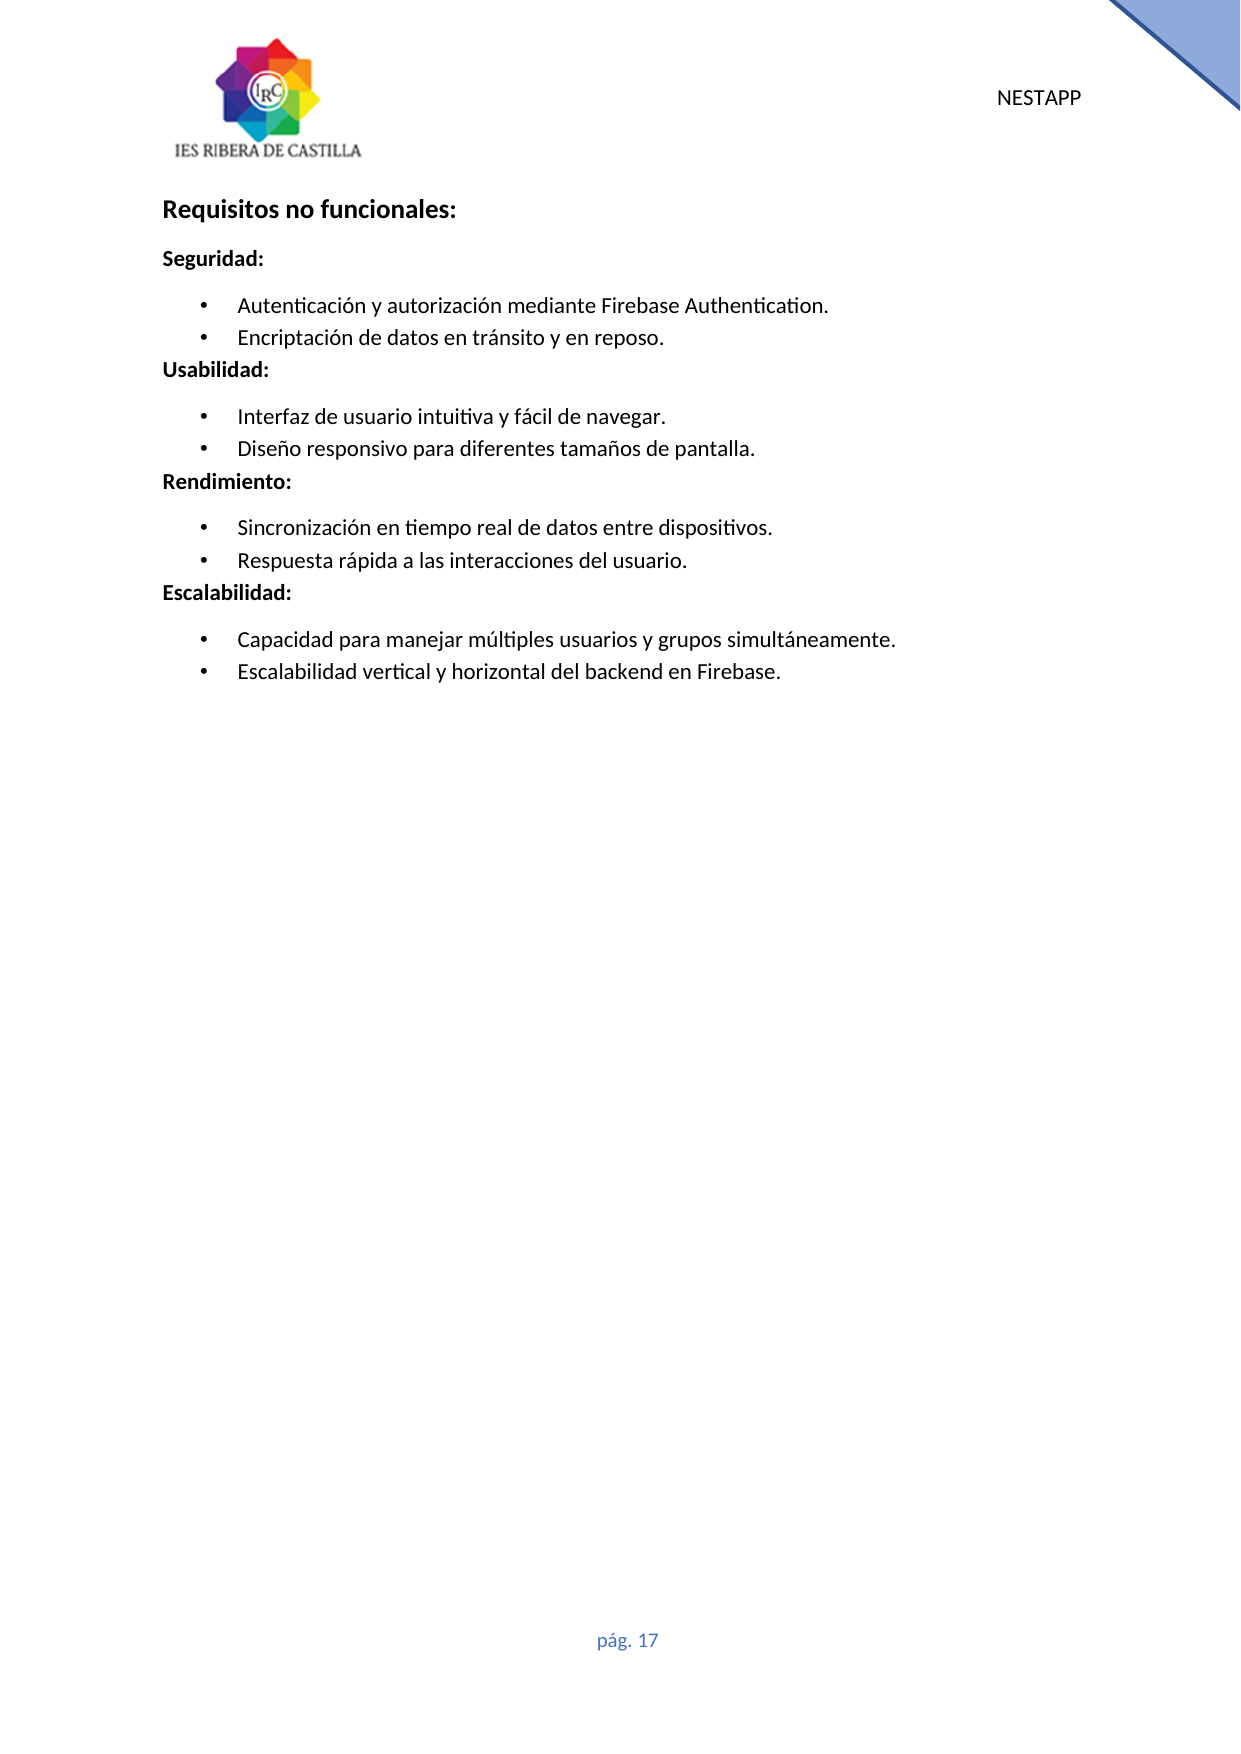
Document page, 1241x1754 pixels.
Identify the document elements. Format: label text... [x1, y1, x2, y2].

text Usabilidad: [162, 356, 1093, 384]
list Sincronización en tiempo real de datos entre dispositivos. [200, 513, 1093, 542]
list Capacidad para manejar múltiples usuarios y grupos simultáneamente. [200, 625, 1093, 653]
list Interfaz de usuario intuitiva y fácil de navegar. [200, 402, 1093, 430]
list Diseño responsivo para diferentes tamaños de pantalla. [200, 434, 1093, 463]
text Requisitos no funcionales: [162, 192, 1093, 225]
text Seguridad: [162, 244, 1093, 272]
list Encriptación de datos en tránsito y en reposo. [200, 323, 1093, 351]
picture [173, 29, 366, 164]
text Rendimiento: [162, 467, 1093, 495]
text Escalabilidad: [162, 578, 1093, 606]
list Escalabilidad vertical y horizontal del backend en Firebase. [200, 657, 1093, 685]
list Autenticación y autorización mediante Firebase Authentication. [200, 291, 1093, 319]
list Respuesta rápida a las interacciones del usuario. [200, 546, 1093, 574]
